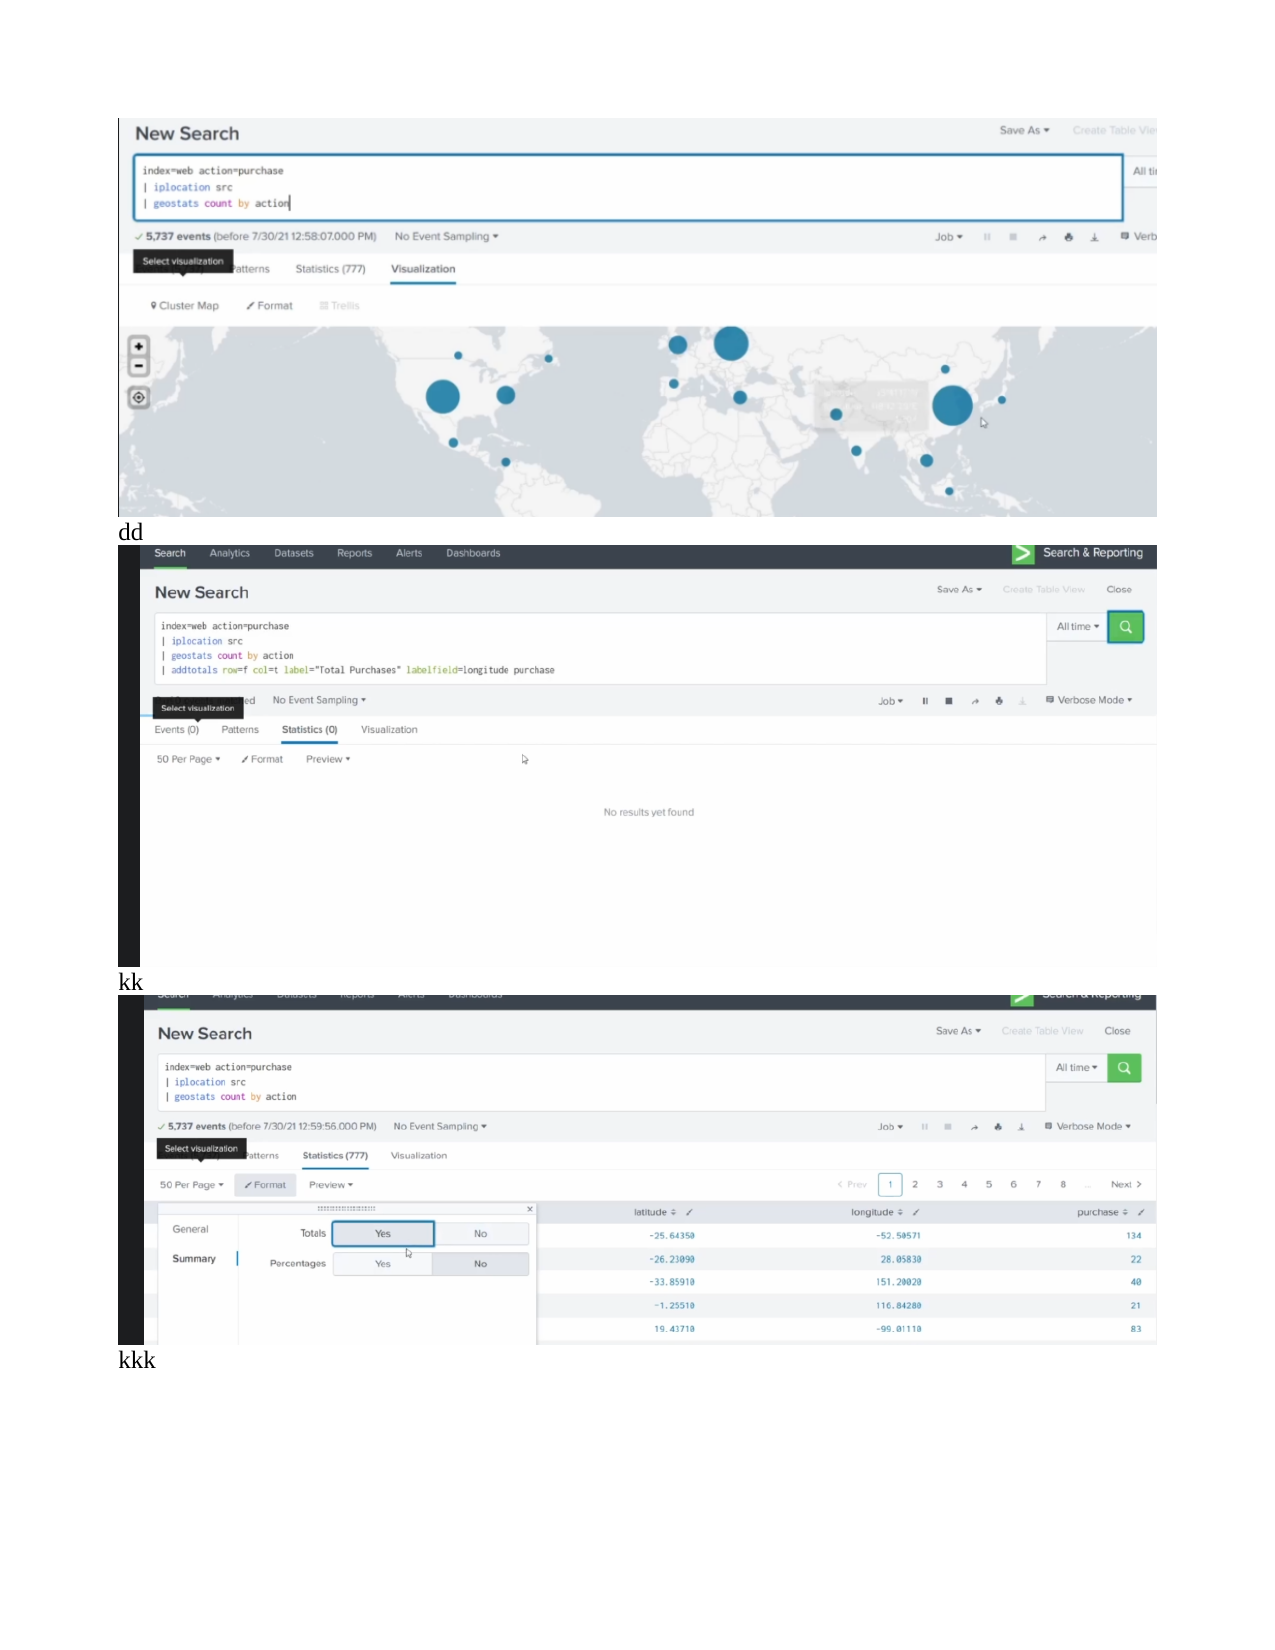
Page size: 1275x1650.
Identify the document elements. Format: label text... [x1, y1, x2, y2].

picture [118, 545, 1157, 967]
text kkk [118, 1345, 1157, 1374]
picture [118, 995, 1157, 1345]
text dd [118, 517, 1157, 545]
picture [118, 118, 1157, 517]
text kk [118, 967, 1157, 995]
